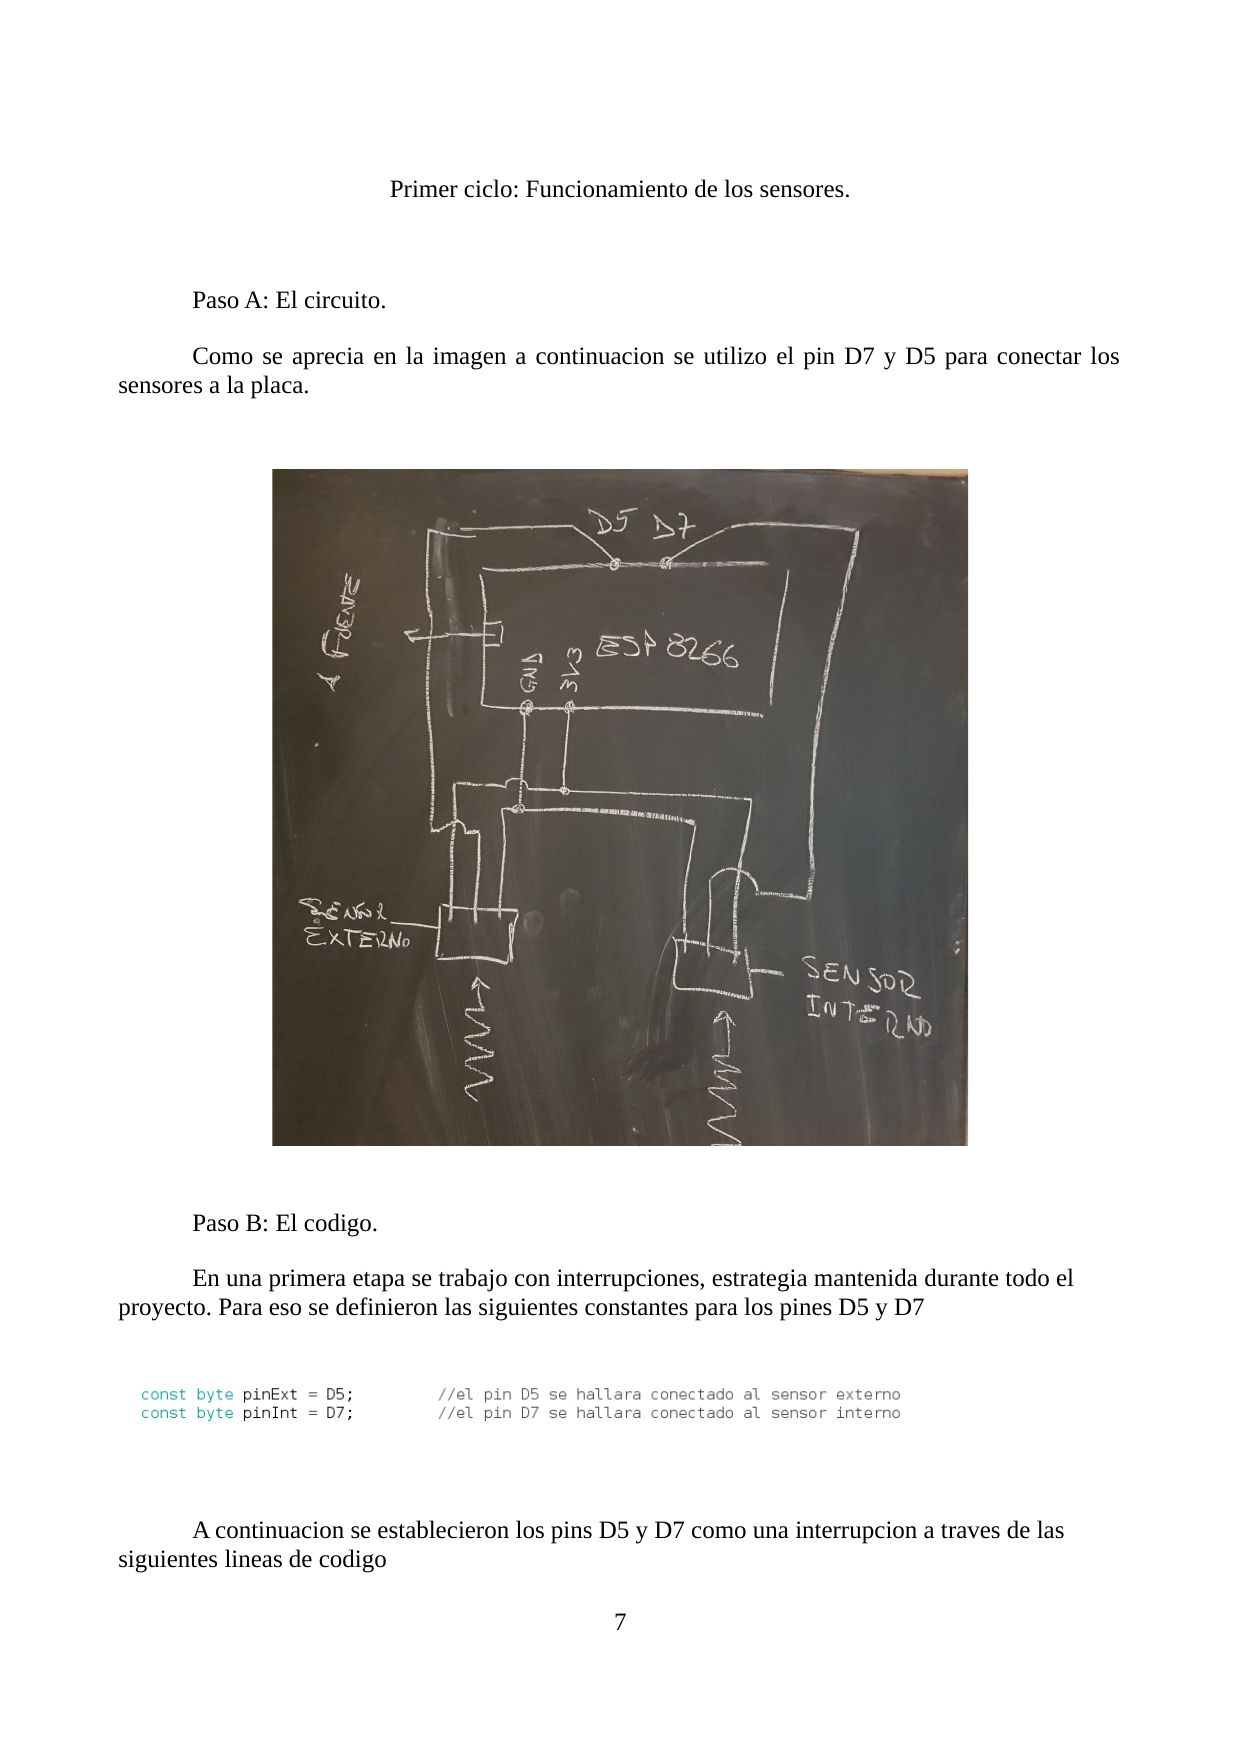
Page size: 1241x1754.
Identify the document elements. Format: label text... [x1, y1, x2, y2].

text Paso A: El circuito. [118, 286, 1122, 314]
text Como se aprecia en la imagen a continuacion se utilizo el pin D7 y D5 para conectar los sensores a la placa. [118, 341, 1122, 399]
picture [138, 1374, 722, 1439]
picture [272, 469, 969, 1146]
text Paso B: El codigo. [118, 1208, 1122, 1236]
text En una primera etapa se trabajo con interrupciones, estrategia mantenida durante todo el proyecto. Para eso se definieron las siguientes constantes para los pines D5 y D7 [118, 1263, 1122, 1321]
text Primer ciclo: Funcionamiento de los sensores. [118, 174, 1122, 203]
text A continuacion se establecieron los pins D5 y D7 como una interrupcion a traves de las siguientes lineas de codigo [118, 1516, 1122, 1573]
